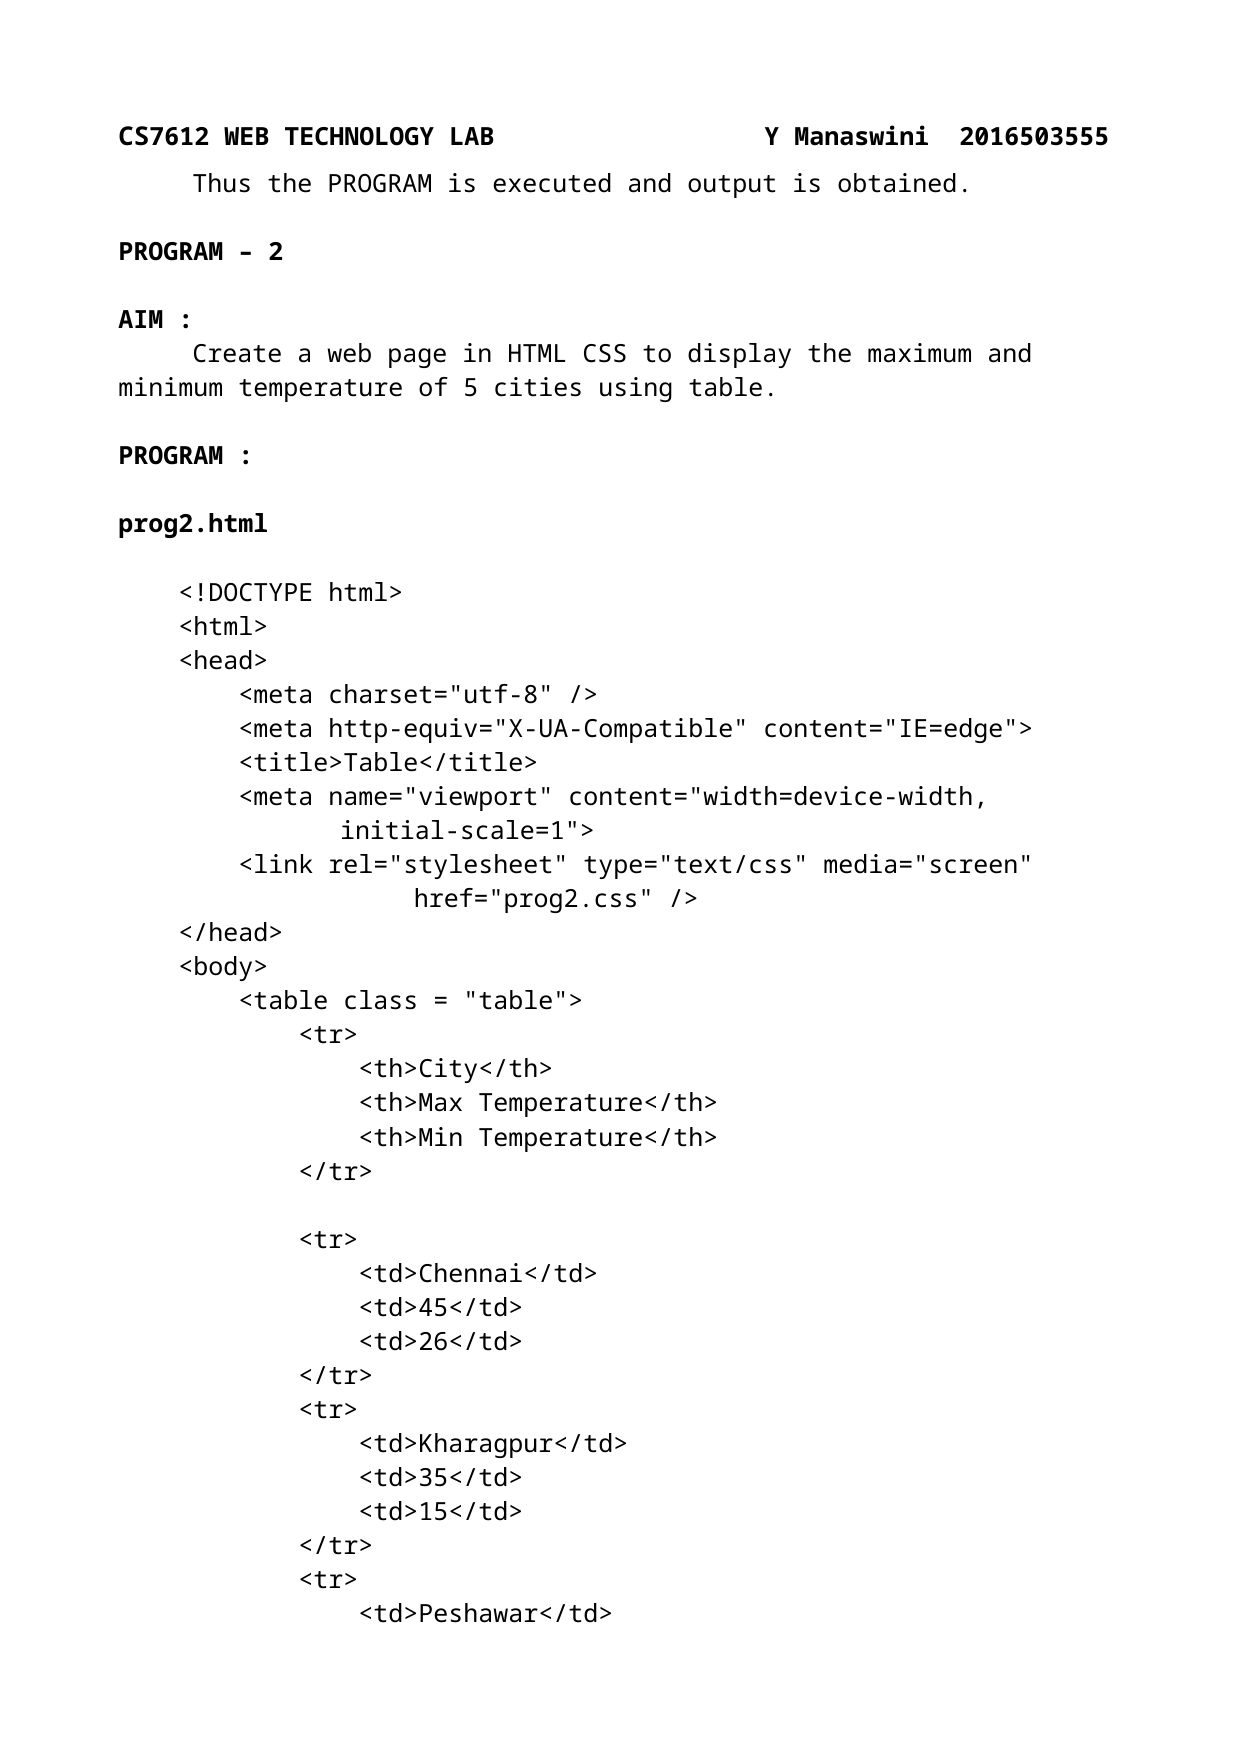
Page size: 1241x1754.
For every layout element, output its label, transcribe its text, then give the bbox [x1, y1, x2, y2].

text <td>Chennai</td> [118, 1255, 1122, 1289]
text <tr> [118, 1017, 1122, 1051]
text </tr> [118, 1153, 1122, 1187]
text <body> [118, 949, 1122, 983]
text <td>15</td> [118, 1494, 1122, 1528]
text </head> [118, 915, 1122, 949]
text <th>Min Temperature</th> [118, 1119, 1122, 1153]
text <html> [118, 608, 1122, 642]
text <title>Table</title> [118, 744, 1122, 778]
text <tr> [118, 1221, 1122, 1255]
text <th>City</th> [118, 1051, 1122, 1085]
text </tr> [118, 1528, 1122, 1562]
text <td>26</td> [118, 1323, 1122, 1358]
text </tr> [118, 1358, 1122, 1392]
text <td>35</td> [118, 1460, 1122, 1494]
text PROGRAM : [118, 438, 1122, 472]
text AIM : [118, 302, 1122, 336]
text <meta name="viewport" content="width=device-width, initial-scale=1"> [118, 778, 1122, 847]
text <!DOCTYPE html> [118, 574, 1122, 608]
text <td>Kharagpur</td> [118, 1426, 1122, 1460]
text <tr> [118, 1562, 1122, 1596]
text Create a web page in HTML CSS to display the maximum and minimum temperature of 5 cities using table. [118, 336, 1122, 404]
text <td>45</td> [118, 1289, 1122, 1323]
text <head> [118, 642, 1122, 676]
text Thus the PROGRAM is executed and output is obtained. [118, 165, 1122, 199]
text <table class = "table"> [118, 983, 1122, 1017]
text <link rel="stylesheet" type="text/css" media="screen" href="prog2.css" /> [118, 847, 1122, 915]
text <th>Max Temperature</th> [118, 1085, 1122, 1119]
text prog2.html [118, 506, 1122, 540]
text <tr> [118, 1392, 1122, 1426]
text <meta charset="utf-8" /> [118, 676, 1122, 710]
text <meta http-equiv="X-UA-Compatible" content="IE=edge"> [118, 710, 1122, 744]
text PROGRAM – 2 [118, 233, 1122, 268]
text <td>Peshawar</td> [118, 1596, 1122, 1630]
